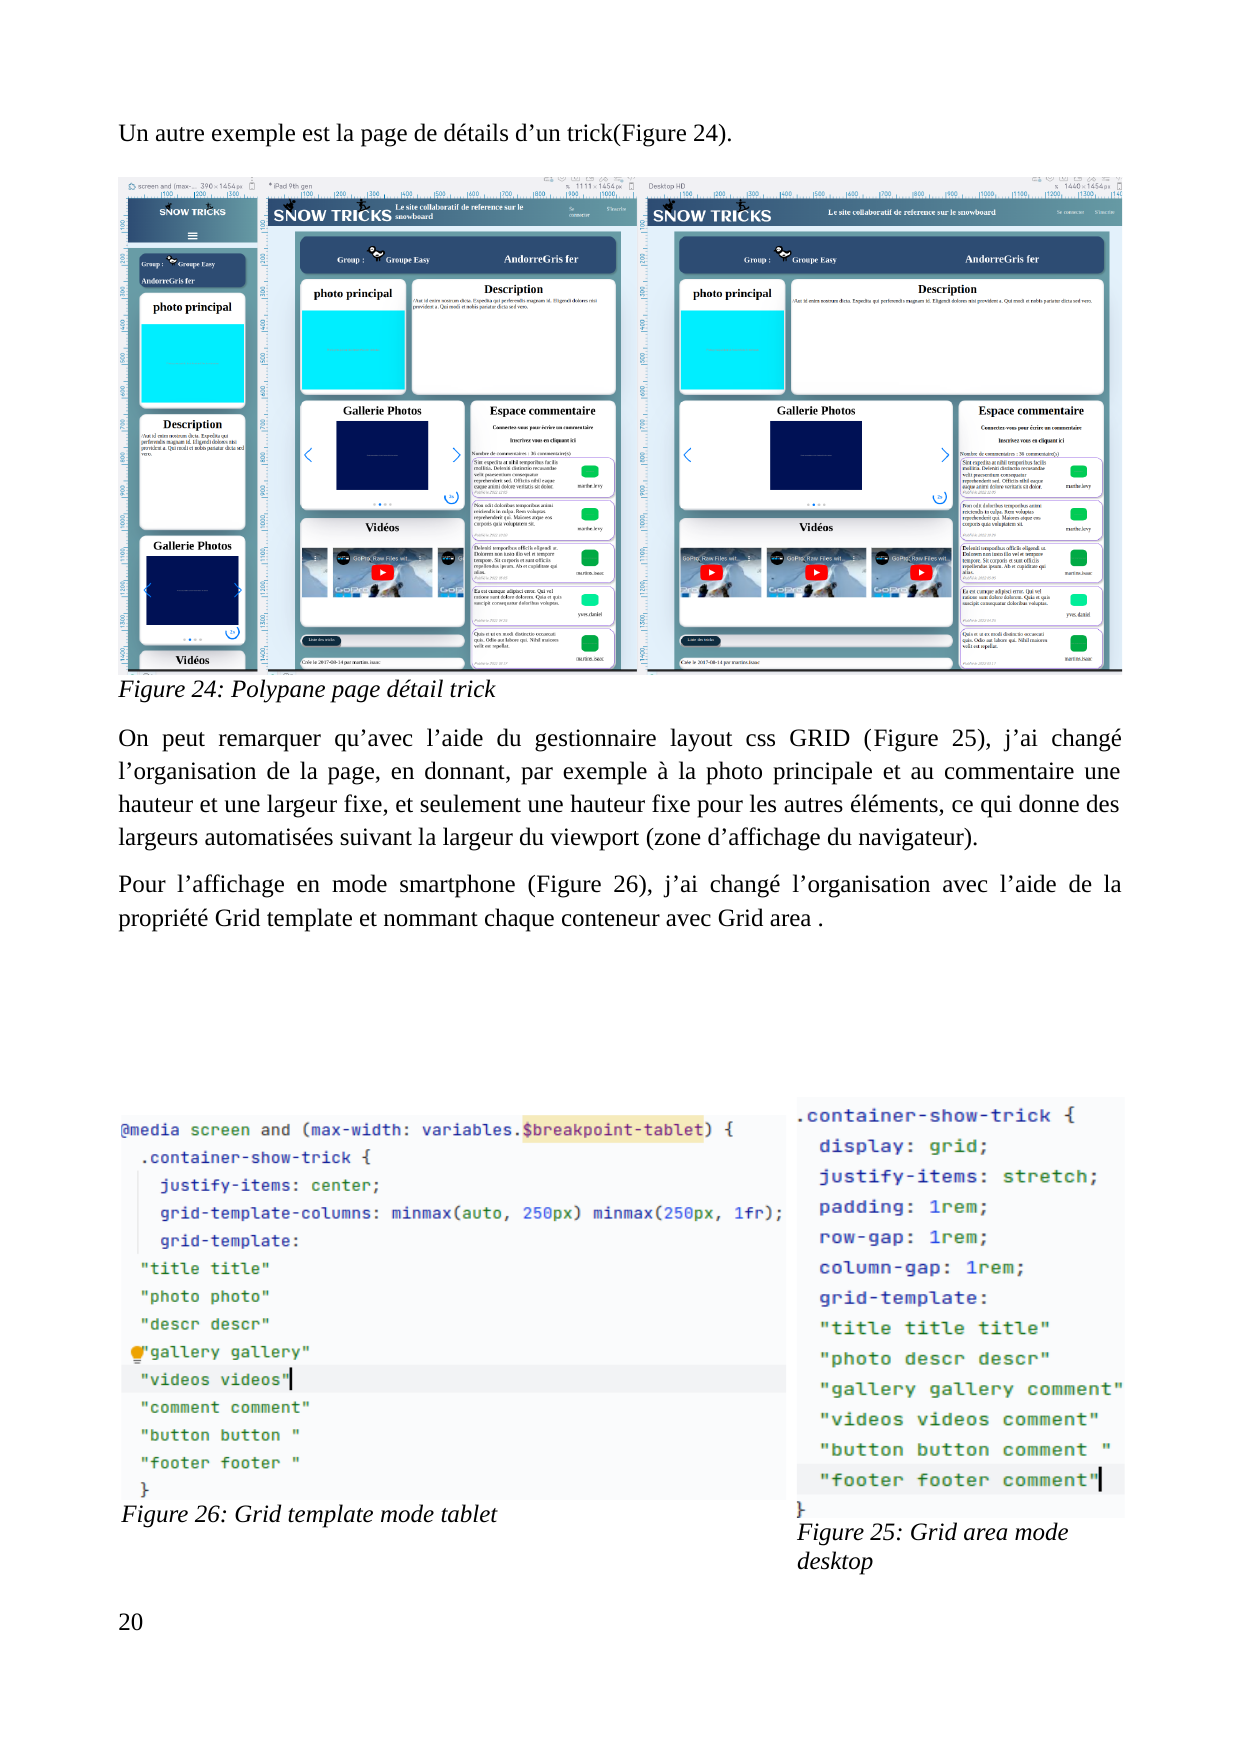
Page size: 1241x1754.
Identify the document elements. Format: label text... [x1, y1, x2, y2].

text Figure 24: Polypane page détail trick [118, 675, 1122, 703]
picture [796, 1097, 1125, 1518]
picture [121, 1115, 787, 1500]
text [121, 1102, 786, 1115]
text Un autre exemple est la page de détails d’un trick(Figure 24). [118, 118, 1122, 147]
text [118, 166, 1122, 177]
text Figure 26: Grid template mode tablet [121, 1500, 786, 1528]
picture [118, 177, 1123, 675]
text Pour l’affichage en mode smartphone (Figure 26), j’ai changé l’organisation avec l’aide de la propriété Grid template et nommant chaque conteneur avec Grid area . [118, 869, 1122, 931]
text On peut remarquer qu’avec l’aide du gestionnaire layout css GRID (Figure 25), j’ai changé l’organisation de la page, en donnant, par exemple à la photo principale et au commentaire une hauteur et une largeur fixe, et seulement une hauteur fixe pour les autres éléments, ce qui donne des largeurs automatisées suivant la largeur du viewport (zone d’affichage du navigateur). [118, 703, 1122, 851]
text [121, 1528, 786, 1573]
text Figure 25: Grid area mode desktop [797, 1518, 1125, 1575]
